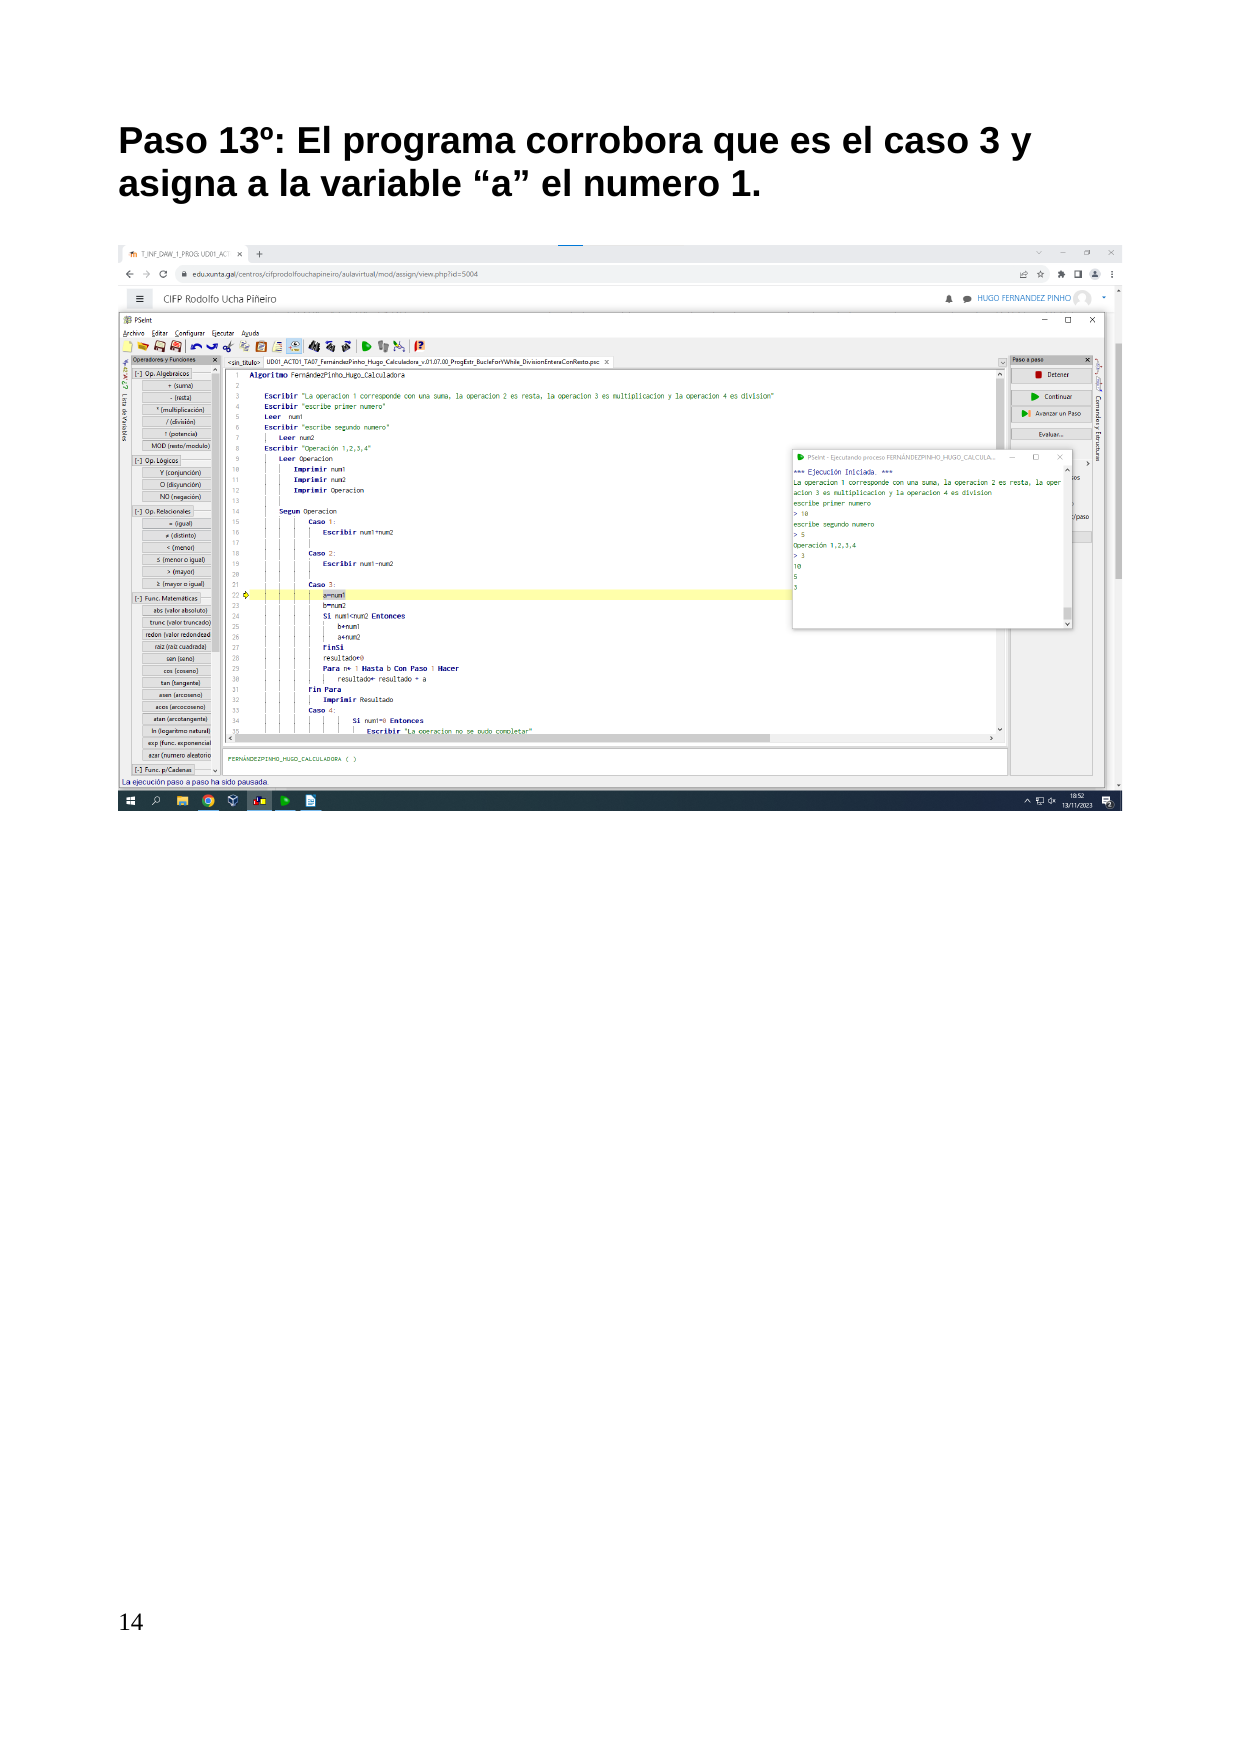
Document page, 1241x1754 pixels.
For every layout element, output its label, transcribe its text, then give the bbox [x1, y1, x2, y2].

picture [118, 245, 1123, 811]
subtitle Paso 13º: El programa corrobora que es el caso 3 y asigna a la variable “a” el numero 1. [118, 118, 1122, 204]
